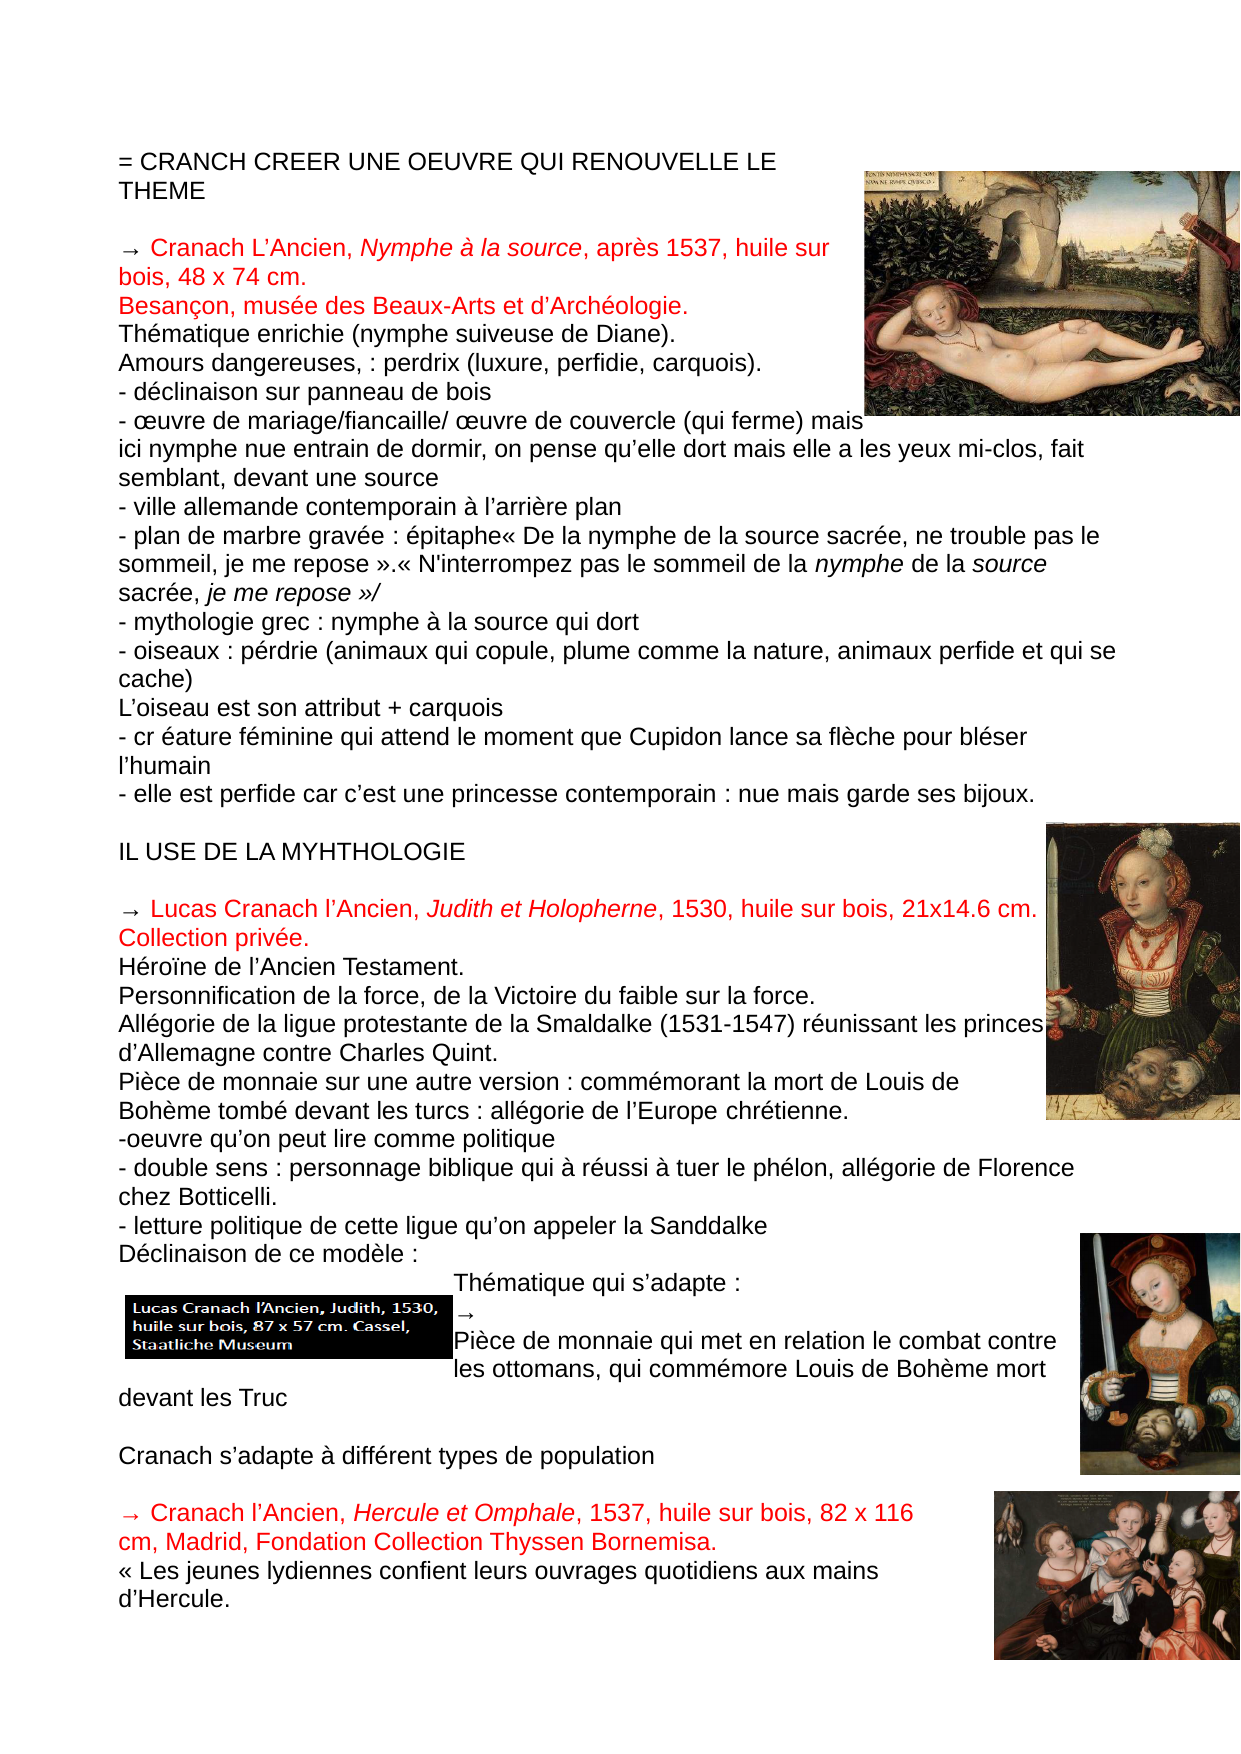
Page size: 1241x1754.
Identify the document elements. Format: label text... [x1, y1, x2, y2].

text → Cranach l’Ancien, Hercule et Omphale, 1537, huile sur bois, 82 x 116 [118, 1498, 994, 1527]
text Cranach s’adapte à différent types de population [118, 1441, 1080, 1469]
text - ville allemande contemporain à l’arrière plan [118, 492, 1122, 521]
text Thématique enrichie (nymphe suiveuse de Diane). [118, 319, 864, 348]
text Héroïne de l’Ancien Testament. [118, 952, 1046, 981]
text Déclinaison de ce modèle : [118, 1239, 1080, 1268]
text L’oiseau est son attribut + carquois [118, 693, 1122, 722]
text Pièce de monnaie qui met en relation le combat contre les ottomans, qui commémore Louis de Bohème mort devant les Truc [118, 1326, 1080, 1412]
text « Les jeunes lydiennes confient leurs ouvrages quotidiens aux mains d’Hercule. [118, 1556, 994, 1613]
picture [125, 1295, 453, 1359]
text -oeuvre qu’on peut lire comme politique [118, 1124, 1122, 1153]
text → [453, 1297, 1080, 1326]
text Amours dangereuses, : perdrix (luxure, perfidie, carquois). [118, 348, 864, 377]
text Pièce de monnaie sur une autre version : commémorant la mort de Louis de Bohème tombé devant les turcs : allégorie de l’Europe chrétienne. [118, 1067, 1122, 1124]
text - letture politique de cette ligue qu’on appeler la Sanddalke [118, 1211, 1122, 1239]
text → Lucas Cranach l’Ancien, Judith et Holopherne, 1530, huile sur bois, 21x14.6 cm. Collection privée. [118, 894, 1046, 952]
text - double sens : personnage biblique qui à réussi à tuer le phélon, allégorie de Florence chez Botticelli. [118, 1153, 1122, 1211]
text = CRANCH CREER UNE OEUVRE QUI RENOUVELLE LE THEME [118, 147, 1122, 204]
picture [864, 171, 1240, 416]
picture [1046, 822, 1240, 1120]
text cm, Madrid, Fondation Collection Thyssen Bornemisa. [118, 1527, 994, 1556]
text IL USE DE LA MYHTHOLOGIE [118, 837, 1046, 866]
text Thématique qui s’adapte : [118, 1268, 1080, 1297]
text - mythologie grec : nymphe à la source qui dort [118, 607, 1122, 636]
text - cr éature féminine qui attend le moment que Cupidon lance sa flèche pour bléser l’humain [118, 722, 1122, 779]
text Personnification de la force, de la Victoire du faible sur la force. [118, 981, 1046, 1009]
text Allégorie de la ligue protestante de la Smaldalke (1531-1547) réunissant les princes d’Allemagne contre Charles Quint. [118, 1009, 1046, 1067]
text [118, 1297, 125, 1326]
text - elle est perfide car c’est une princesse contemporain : nue mais garde ses bijoux. [118, 779, 1122, 808]
text Besançon, musée des Beaux-Arts et d’Archéologie. [118, 291, 864, 319]
picture [994, 1491, 1240, 1660]
picture [1080, 1233, 1241, 1475]
text → Cranach L’Ancien, Nymphe à la source, après 1537, huile sur bois, 48 x 74 cm. [118, 233, 864, 291]
text - déclinaison sur panneau de bois [118, 377, 864, 406]
text - oiseaux : pérdrie (animaux qui copule, plume comme la nature, animaux perfide et qui se cache) [118, 636, 1122, 693]
text - œuvre de mariage/fiancaille/ œuvre de couvercle (qui ferme) mais ici nymphe nue entrain de dormir, on pense qu’elle dort mais elle a les yeux mi-clos, fait semblant, devant une source [118, 406, 1122, 492]
text - plan de marbre gravée : épitaphe« De la nymphe de la source sacrée, ne trouble pas le sommeil, je me repose ».« N'interrompez pas le sommeil de la nymphe de la source sacrée, je me repose »/ [118, 521, 1122, 607]
